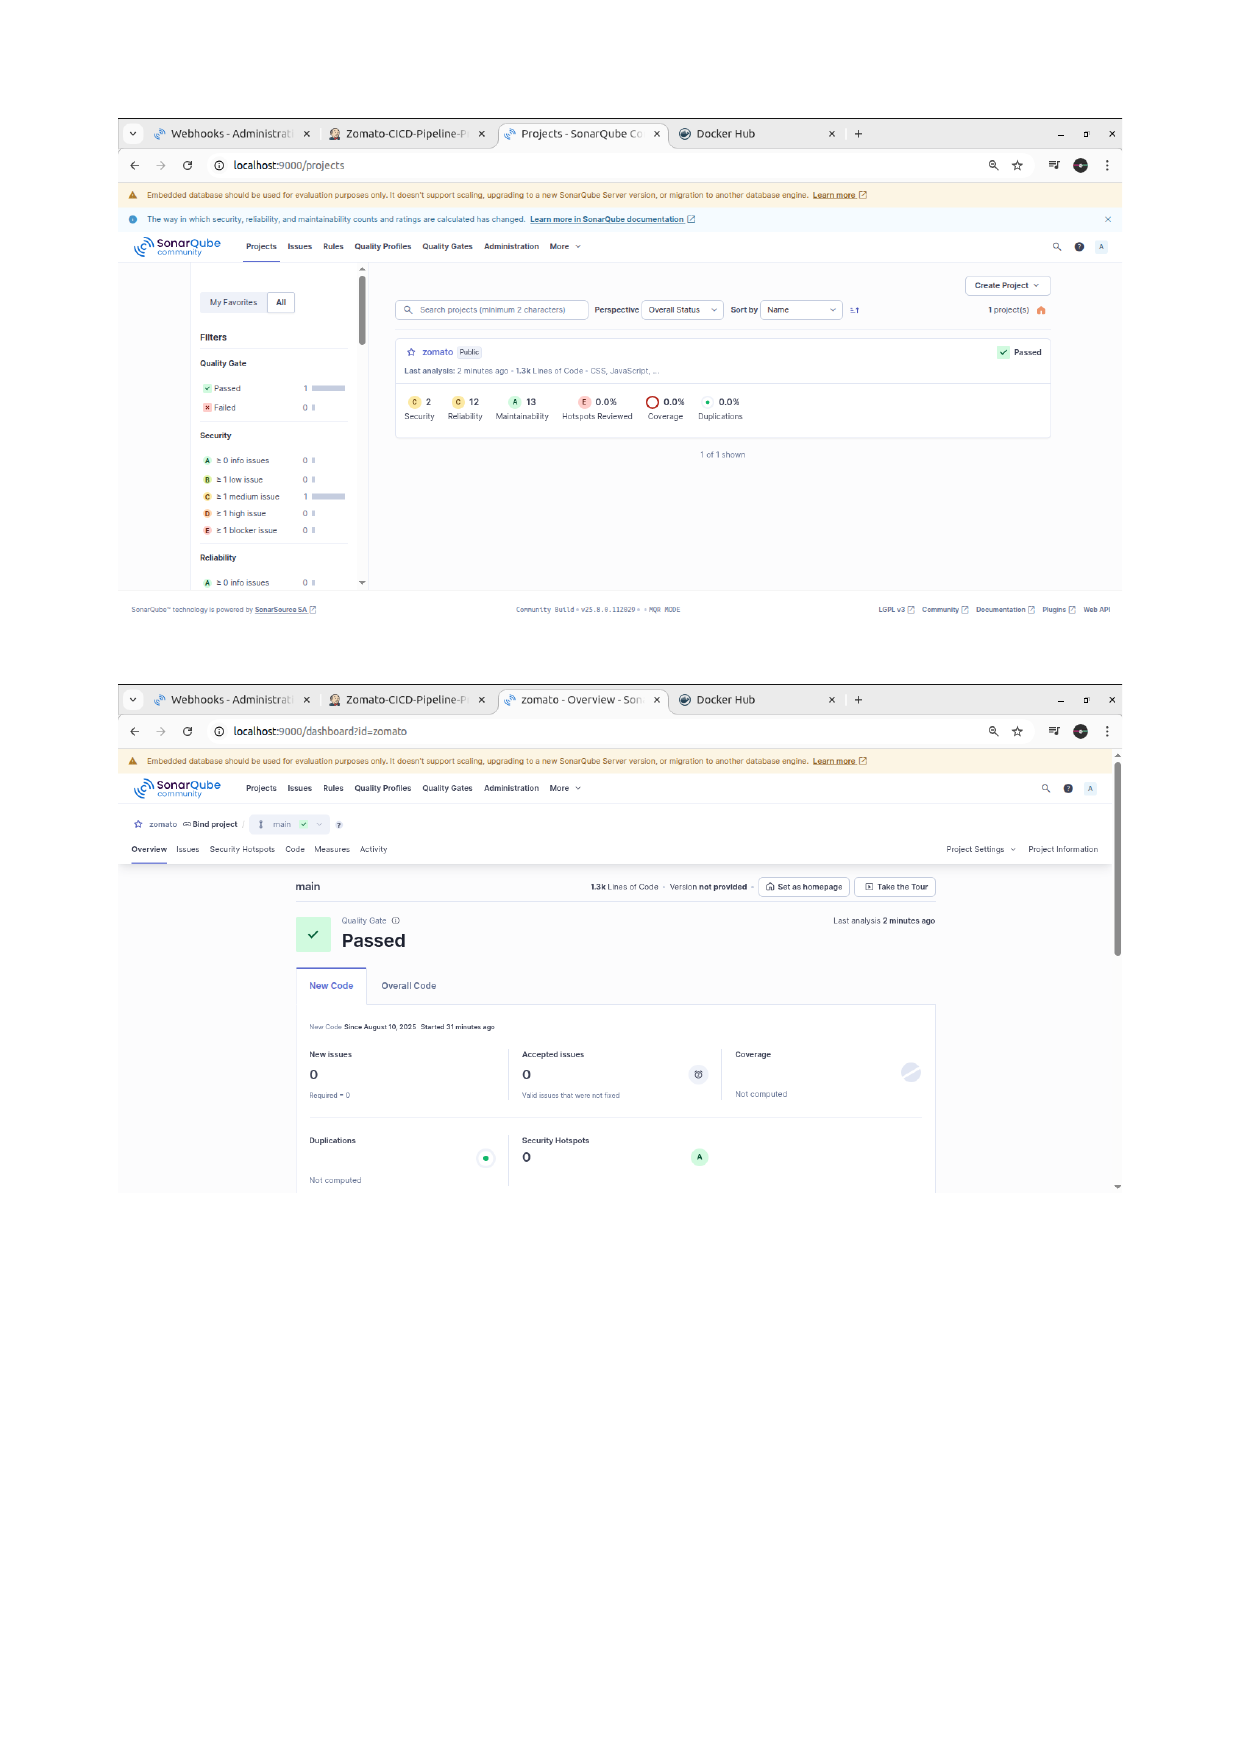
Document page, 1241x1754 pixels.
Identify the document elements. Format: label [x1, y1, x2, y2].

picture [118, 684, 1123, 1193]
picture [118, 118, 1123, 627]
